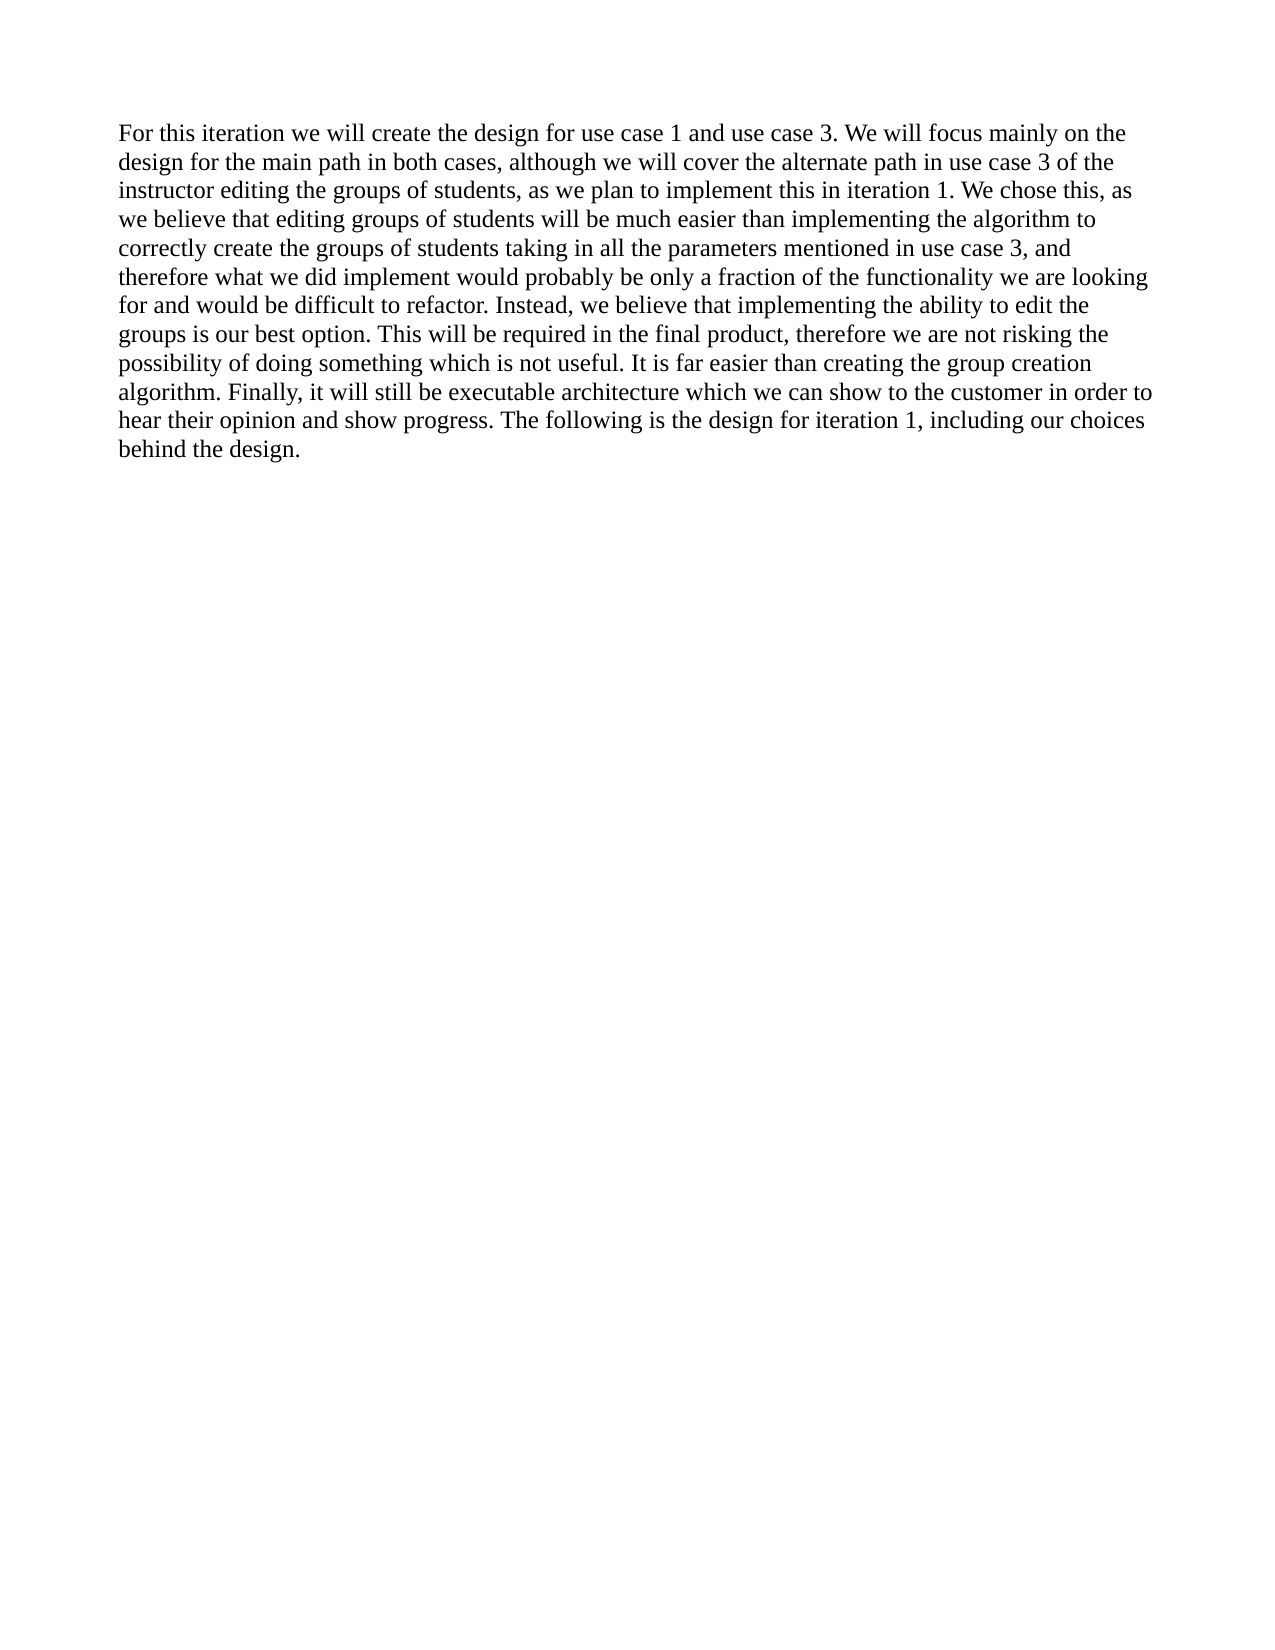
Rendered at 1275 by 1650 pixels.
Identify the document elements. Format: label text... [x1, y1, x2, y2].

text For this iteration we will create the design for use case 1 and use case 3. We will focus mainly on the design for the main path in both cases, although we will cover the alternate path in use case 3 of the instructor editing the groups of students, as we plan to implement this in iteration 1. We chose this, as we believe that editing groups of students will be much easier than implementing the algorithm to correctly create the groups of students taking in all the parameters mentioned in use case 3, and therefore what we did implement would probably be only a fraction of the functionality we are looking for and would be difficult to refactor. Instead, we believe that implementing the ability to edit the groups is our best option. This will be required in the final product, therefore we are not risking the possibility of doing something which is not useful. It is far easier than creating the group creation algorithm. Finally, it will still be executable architecture which we can show to the customer in order to hear their opinion and show progress. The following is the design for iteration 1, including our choices behind the design. [118, 118, 1157, 463]
